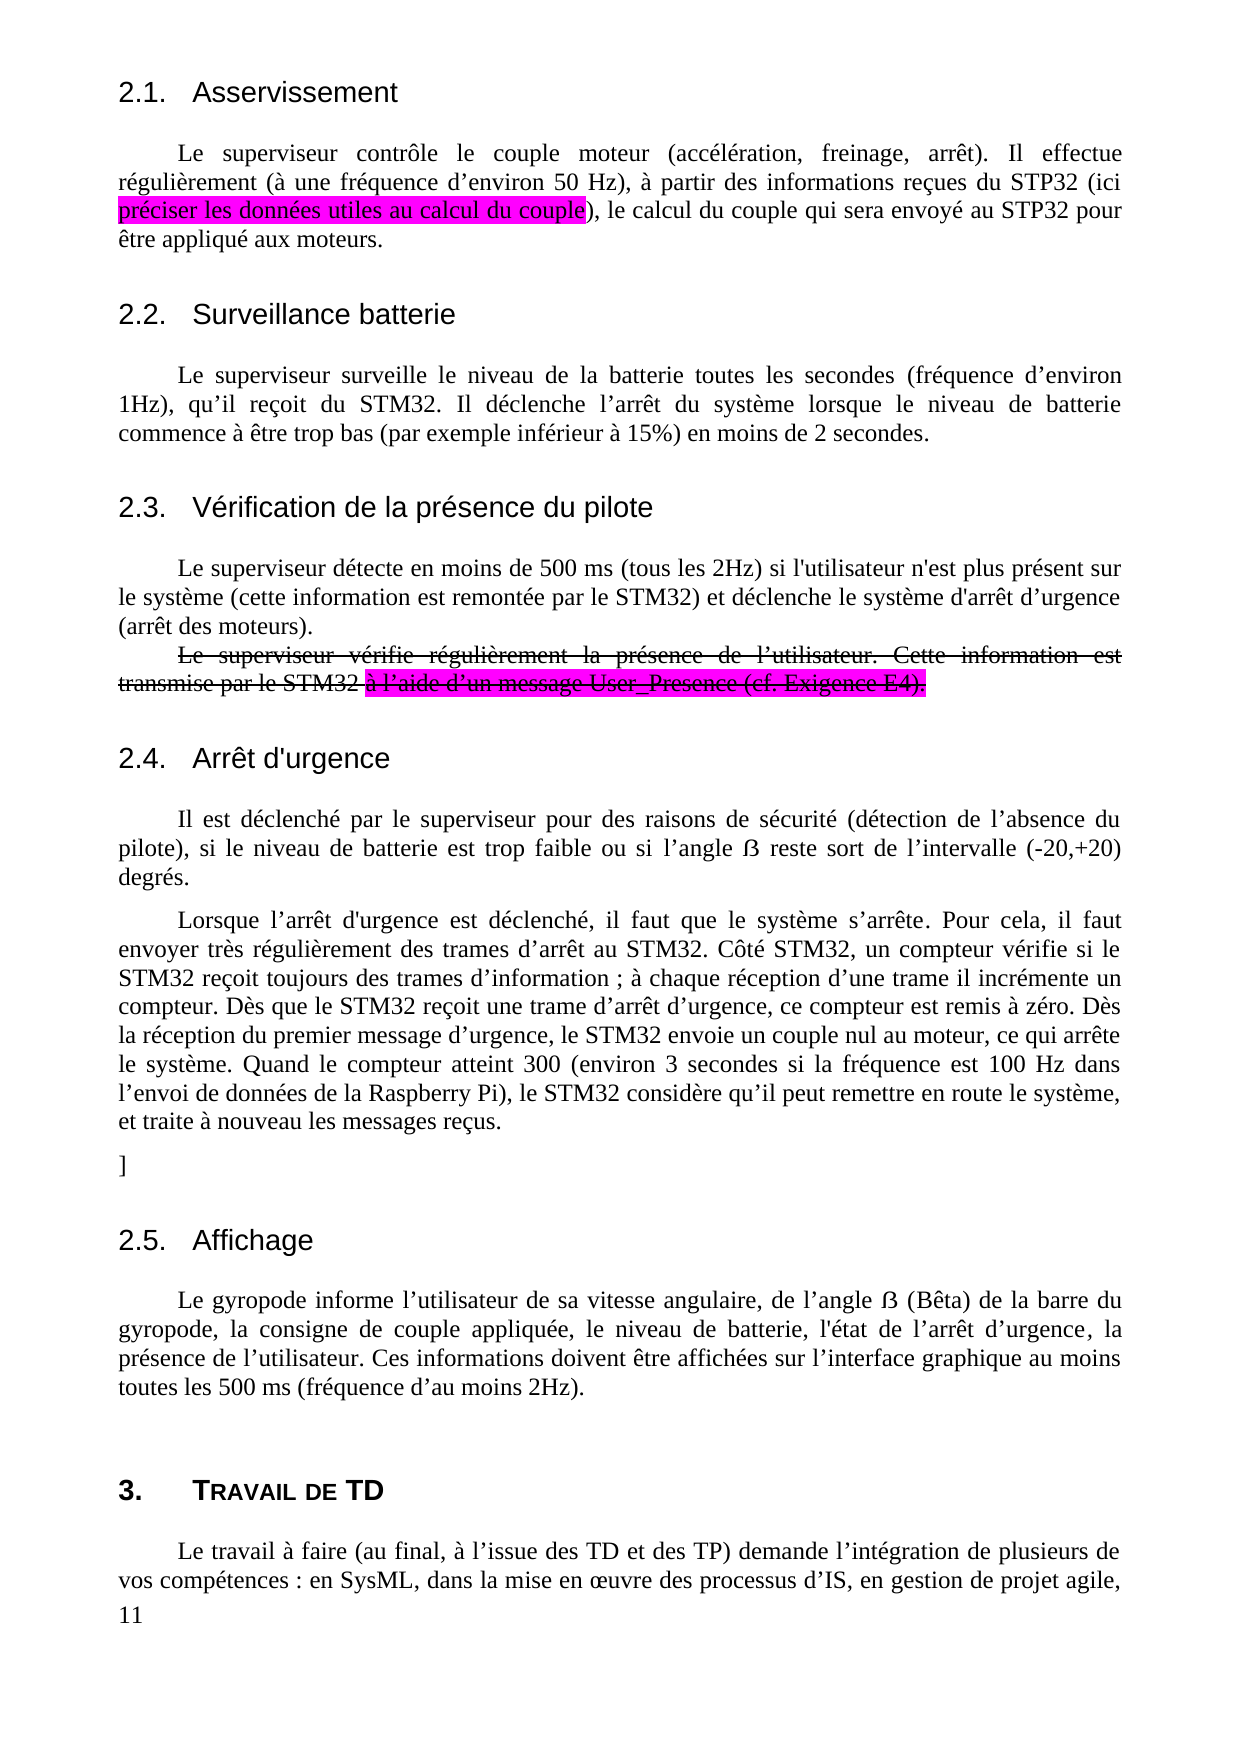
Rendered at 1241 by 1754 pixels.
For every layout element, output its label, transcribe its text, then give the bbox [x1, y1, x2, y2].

list Surveillance batterie [118, 297, 1122, 331]
text Le superviseur détecte en moins de 500 ms (tous les 2Hz) si l'utilisateur n'est plus présent sur le système (cette information est remontée par le STM32) et déclenche le système d'arrêt d’urgence (arrêt des moteurs). [118, 553, 1122, 640]
text Lorsque l’arrêt d'urgence est déclenché, il faut que le système s’arrête. Pour cela, il faut envoyer très régulièrement des trames d’arrêt au STM32. Côté STM32, un compteur vérifie si le STM32 reçoit toujours des trames d’information ; à chaque réception d’une trame il incrémente un compteur. Dès que le STM32 reçoit une trame d’arrêt d’urgence, ce compteur est remis à zéro. Dès la réception du premier message d’urgence, le STM32 envoie un couple nul au moteur, ce qui arrête le système. Quand le compteur atteint 300 (environ 3 secondes si la fréquence est 100 Hz dans l’envoi de données de la Raspberry Pi), le STM32 considère qu’il peut remettre en route le système, et traite à nouveau les messages reçus. [118, 905, 1122, 1135]
list Arrêt d'urgence [118, 741, 1122, 775]
text Le travail à faire (au final, à l’issue des TD et des TP) demande l’intégration de plusieurs de vos compétences : en SysML, dans la mise en œuvre des processus d’IS, en gestion de projet agile, [118, 1536, 1122, 1594]
list Affichage [118, 1222, 1122, 1256]
list Vérification de la présence du pilote [118, 490, 1122, 524]
list Asservissement [118, 75, 1122, 108]
text Le superviseur surveille le niveau de la batterie toutes les secondes (fréquence d’environ 1Hz), qu’il reçoit du STM32. Il déclenche l’arrêt du système lorsque le niveau de batterie commence à être trop bas (par exemple inférieur à 15%) en moins de 2 secondes. [118, 360, 1122, 446]
list Travail de TD [118, 1473, 1122, 1507]
text Le superviseur contrôle le couple moteur (accélération, freinage, arrêt). Il effectue régulièrement (à une fréquence d’environ 50 Hz), à partir des informations reçues du STP32 (ici préciser les données utiles au calcul du couple), le calcul du couple qui sera envoyé au STP32 pour être appliqué aux moteurs. [118, 138, 1122, 253]
text Le superviseur vérifie régulièrement la présence de l’utilisateur. Cette information est transmise par le STM32 à l’aide d’un message User_Presence (cf. Exigence E4). [118, 640, 1122, 697]
text ] [118, 1150, 1122, 1178]
text Le gyropode informe l’utilisateur de sa vitesse angulaire, de l’angle ẞ (Bêta) de la barre du gyropode, la consigne de couple appliquée, le niveau de batterie, l'état de l’arrêt d’urgence, la présence de l’utilisateur. Ces informations doivent être affichées sur l’interface graphique au moins toutes les 500 ms (fréquence d’au moins 2Hz). [118, 1286, 1122, 1401]
text Il est déclenché par le superviseur pour des raisons de sécurité (détection de l’absence du pilote), si le niveau de batterie est trop faible ou si l’angle ẞ reste sort de l’intervalle (-20,+20) degrés. [118, 804, 1122, 891]
